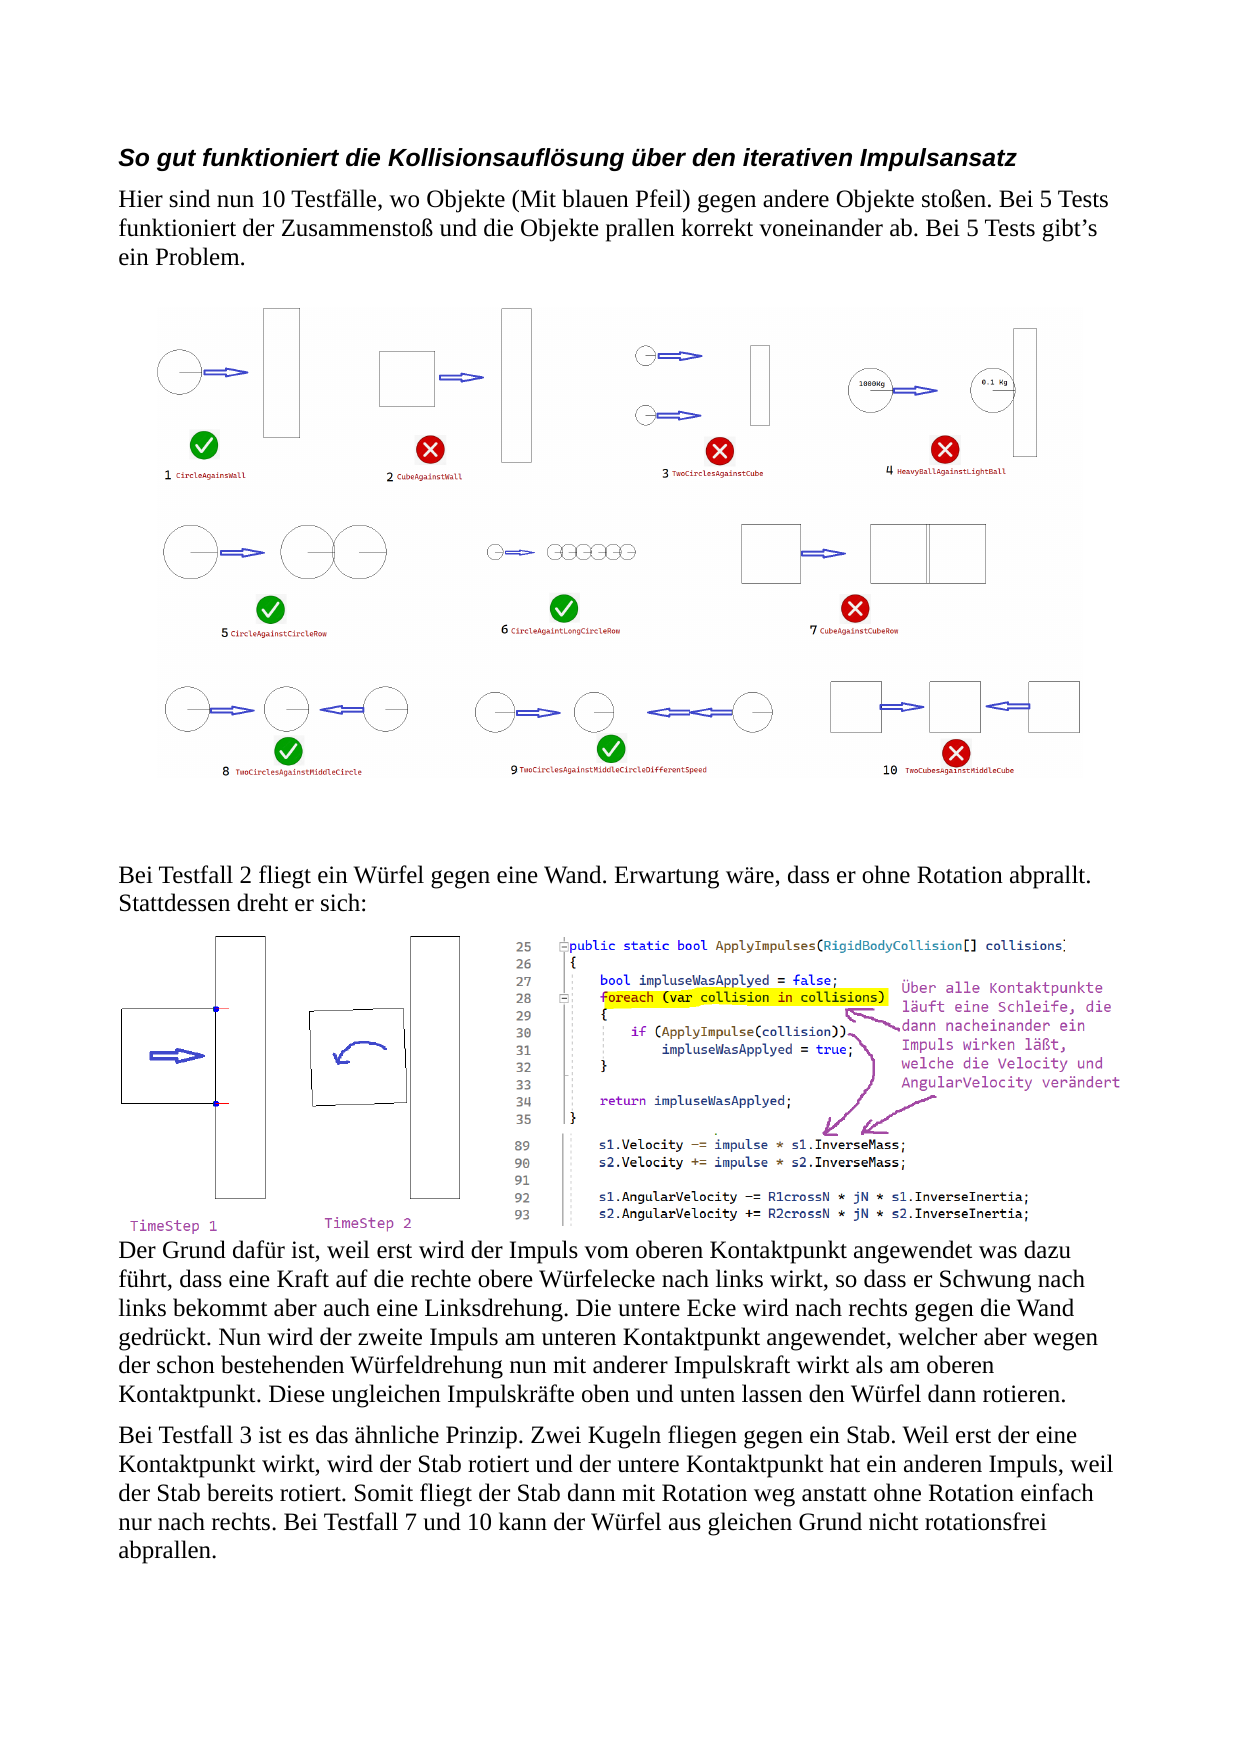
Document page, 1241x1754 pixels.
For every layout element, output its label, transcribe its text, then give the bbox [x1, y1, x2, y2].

subtitle So gut funktioniert die Kollisionsauflösung über den iterativen Impulsansatz [118, 143, 1122, 172]
text Bei Testfall 2 fliegt ein Würfel gegen eine Wand. Erwartung wäre, dass er ohne Rotation abprallt. Stattdessen dreht er sich: [118, 860, 1122, 917]
text Hier sind nun 10 Testfälle, wo Objekte (Mit blauen Pfeil) gegen andere Objekte stoßen. Bei 5 Tests funktioniert der Zusammenstoß und die Objekte prallen korrekt voneinander ab. Bei 5 Tests gibt’s ein Problem. [118, 184, 1122, 270]
text Bei Testfall 3 ist es das ähnliche Prinzip. Zwei Kugeln fliegen gegen ein Stab. Weil erst der eine Kontaktpunkt wirkt, wird der Stab rotiert und der untere Kontaktpunkt hat ein anderen Impuls, weil der Stab bereits rotiert. Somit fliegt der Stab dann mit Rotation weg anstatt ohne Rotation einfach nur nach rechts. Bei Testfall 7 und 10 kann der Würfel aus gleichen Grund nicht rotationsfrei abprallen. [118, 1421, 1122, 1564]
picture [118, 929, 1123, 1236]
picture [157, 307, 1084, 778]
text Der Grund dafür ist, weil erst wird der Impuls vom oberen Kontaktpunkt angewendet was dazu führt, dass eine Kraft auf die rechte obere Würfelecke nach links wirkt, so dass er Schwung nach links bekommt aber auch eine Linksdrehung. Die untere Ecke wird nach rechts gegen die Wand gedrückt. Nun wird der zweite Impuls am unteren Kontaktpunkt angewendet, welcher aber wegen der schon bestehenden Würfeldrehung nun mit anderer Impulskraft wirkt als am oberen Kontaktpunkt. Diese ungleichen Impulskräfte oben und unten lassen den Würfel dann rotieren. [118, 1236, 1122, 1408]
